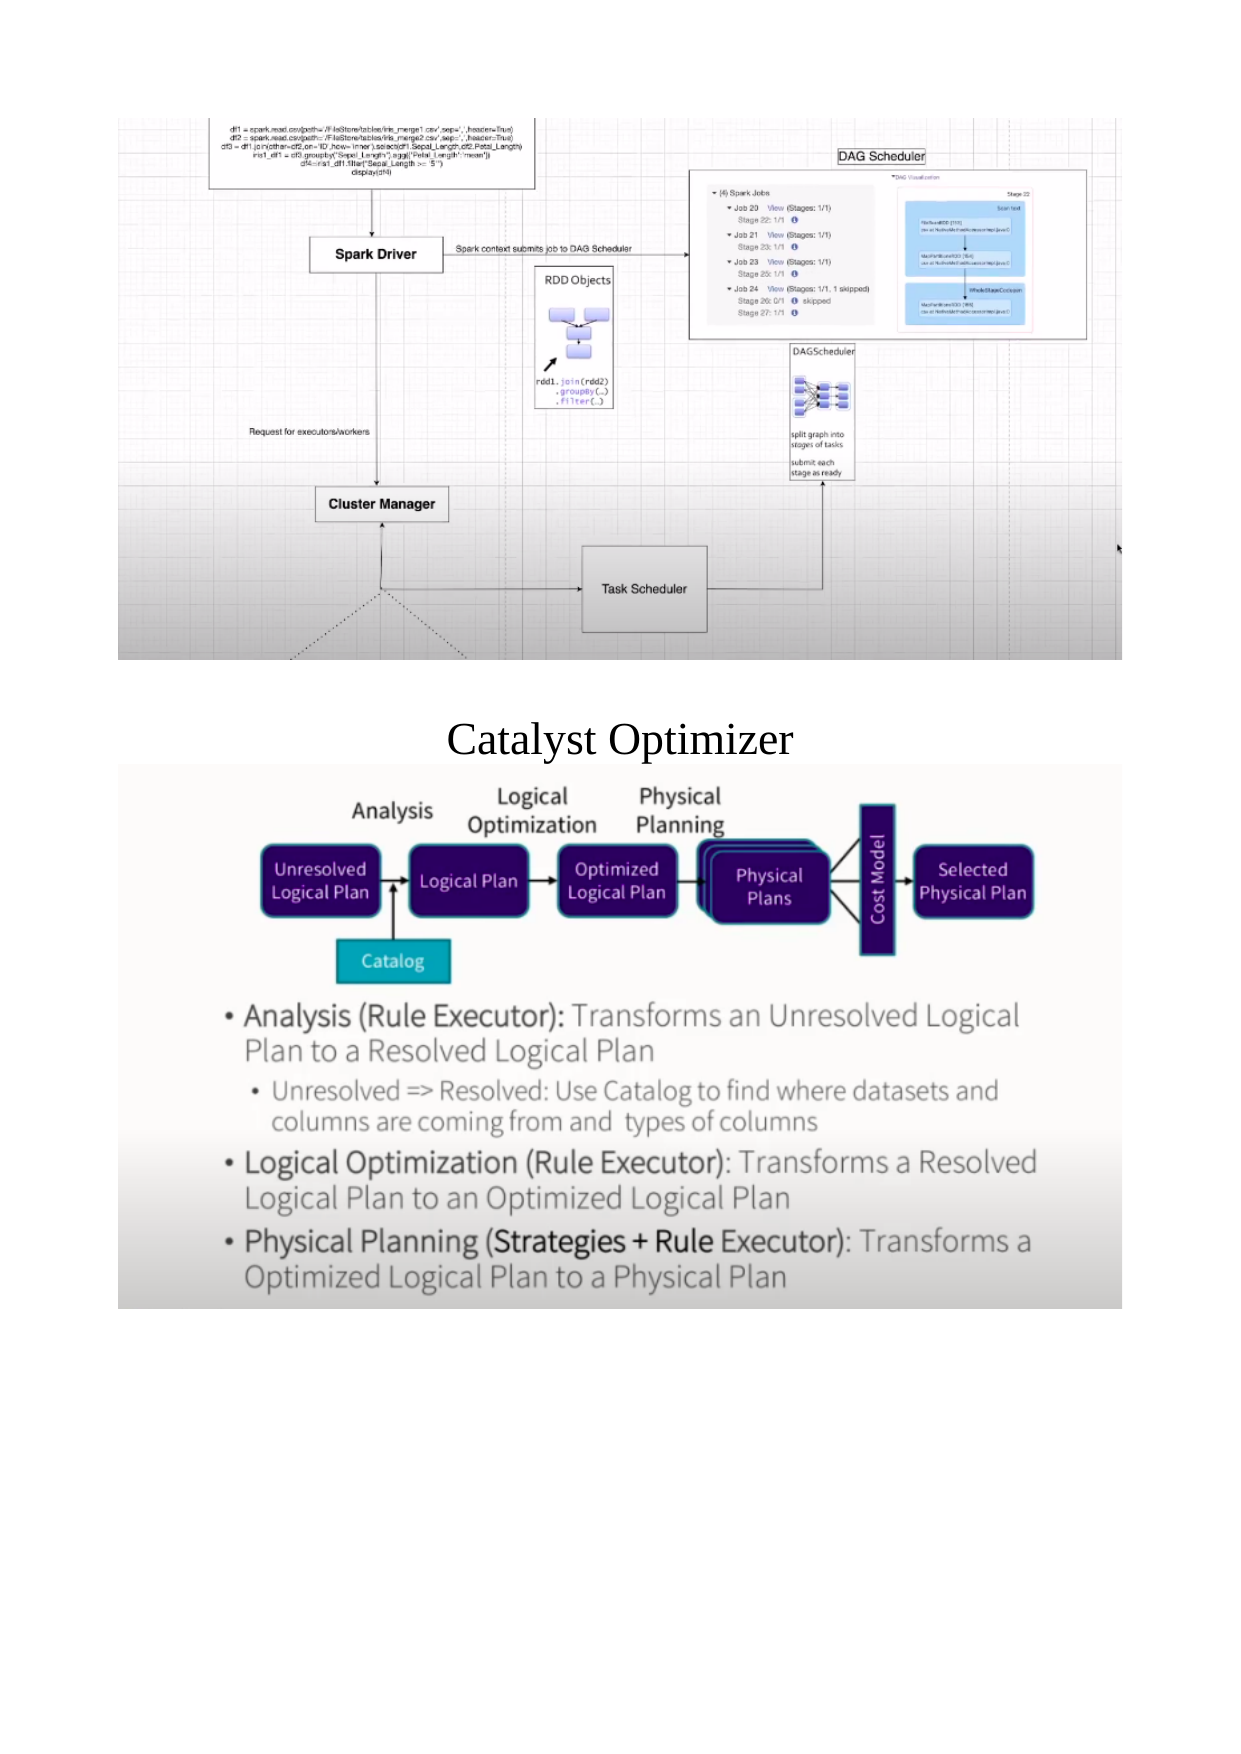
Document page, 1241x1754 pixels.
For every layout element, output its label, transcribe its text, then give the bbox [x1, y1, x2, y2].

picture [118, 764, 1123, 1309]
text Catalyst Optimizer [118, 712, 1122, 764]
picture [118, 118, 1123, 660]
